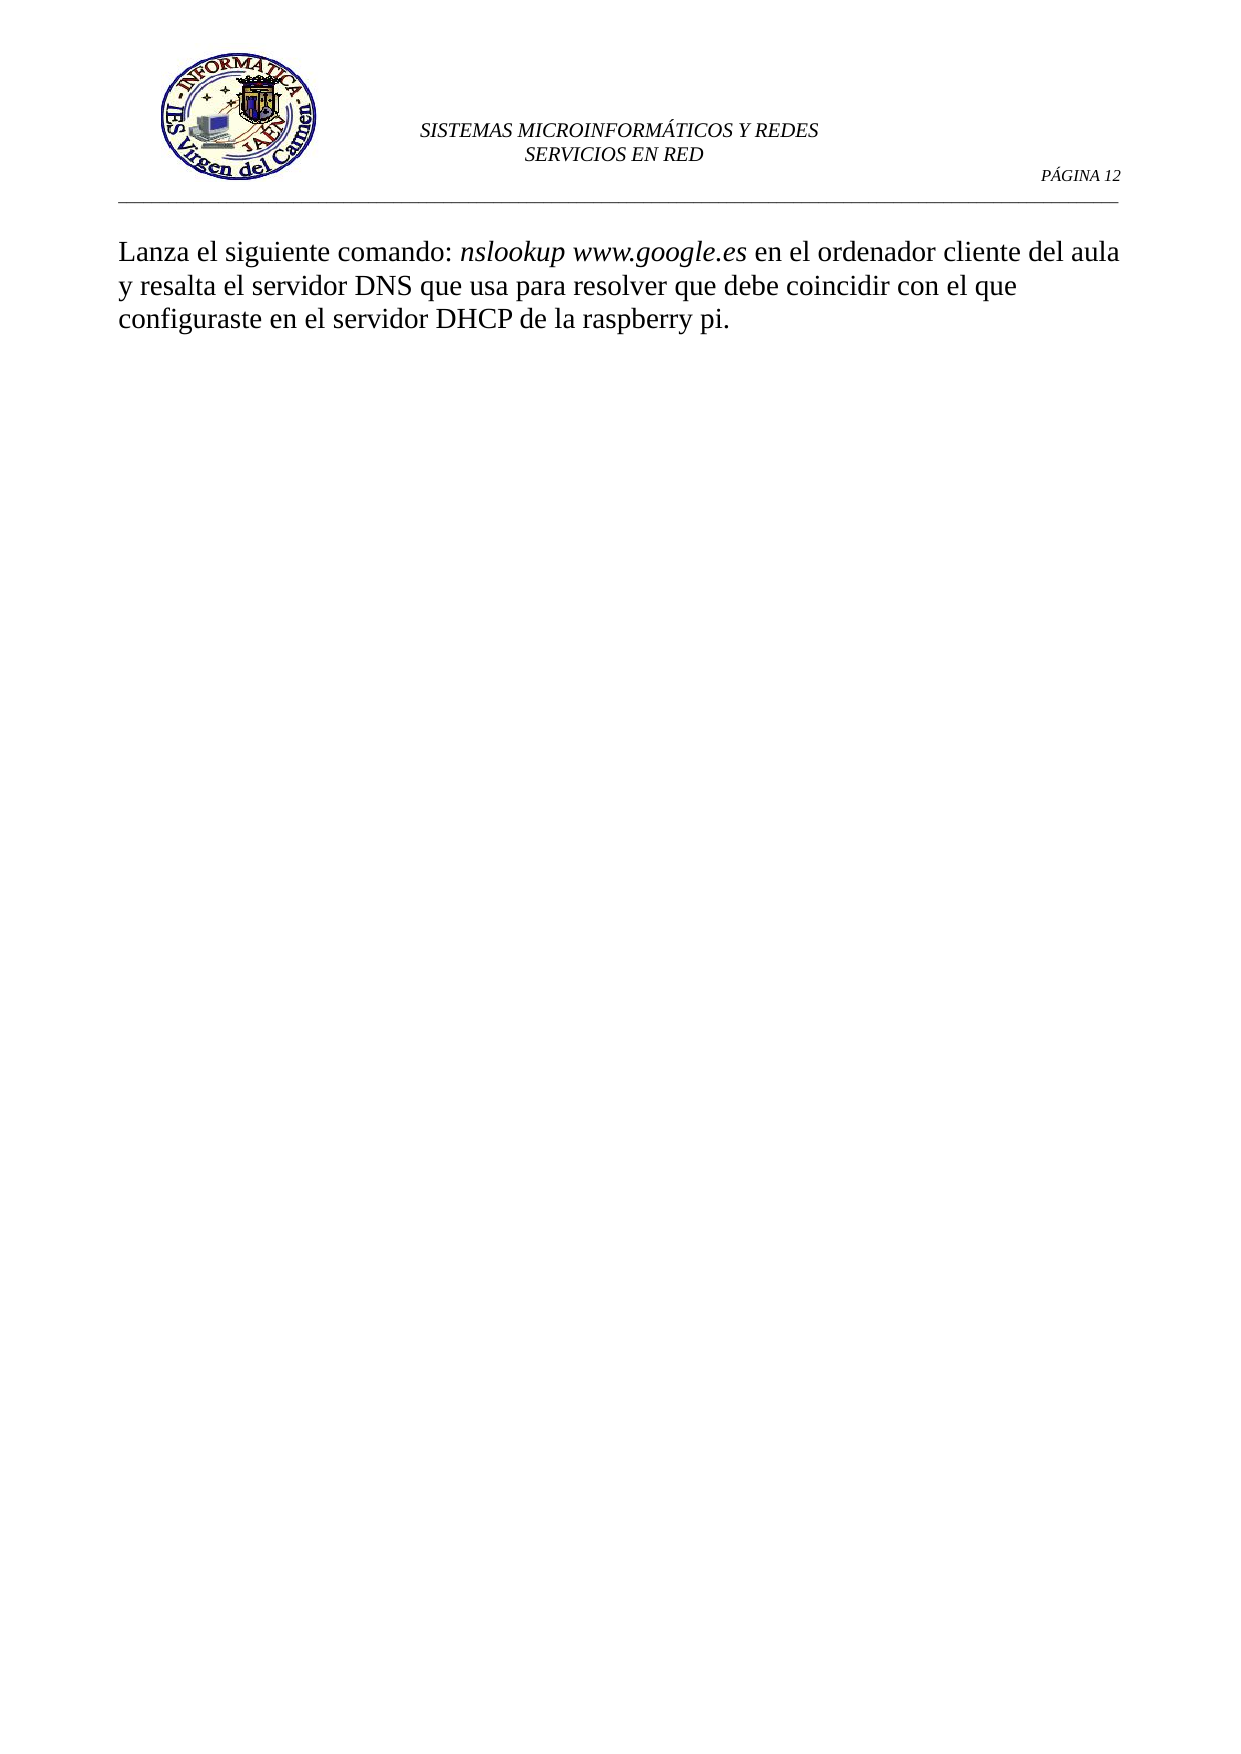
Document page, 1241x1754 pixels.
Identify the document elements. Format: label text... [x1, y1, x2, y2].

picture [161, 43, 319, 182]
text Lanza el siguiente comando: nslookup www.google.es en el ordenador cliente del aula y resalta el servidor DNS que usa para resolver que debe coincidir con el que configuraste en el servidor DHCP de la raspberry pi. [118, 234, 1122, 335]
